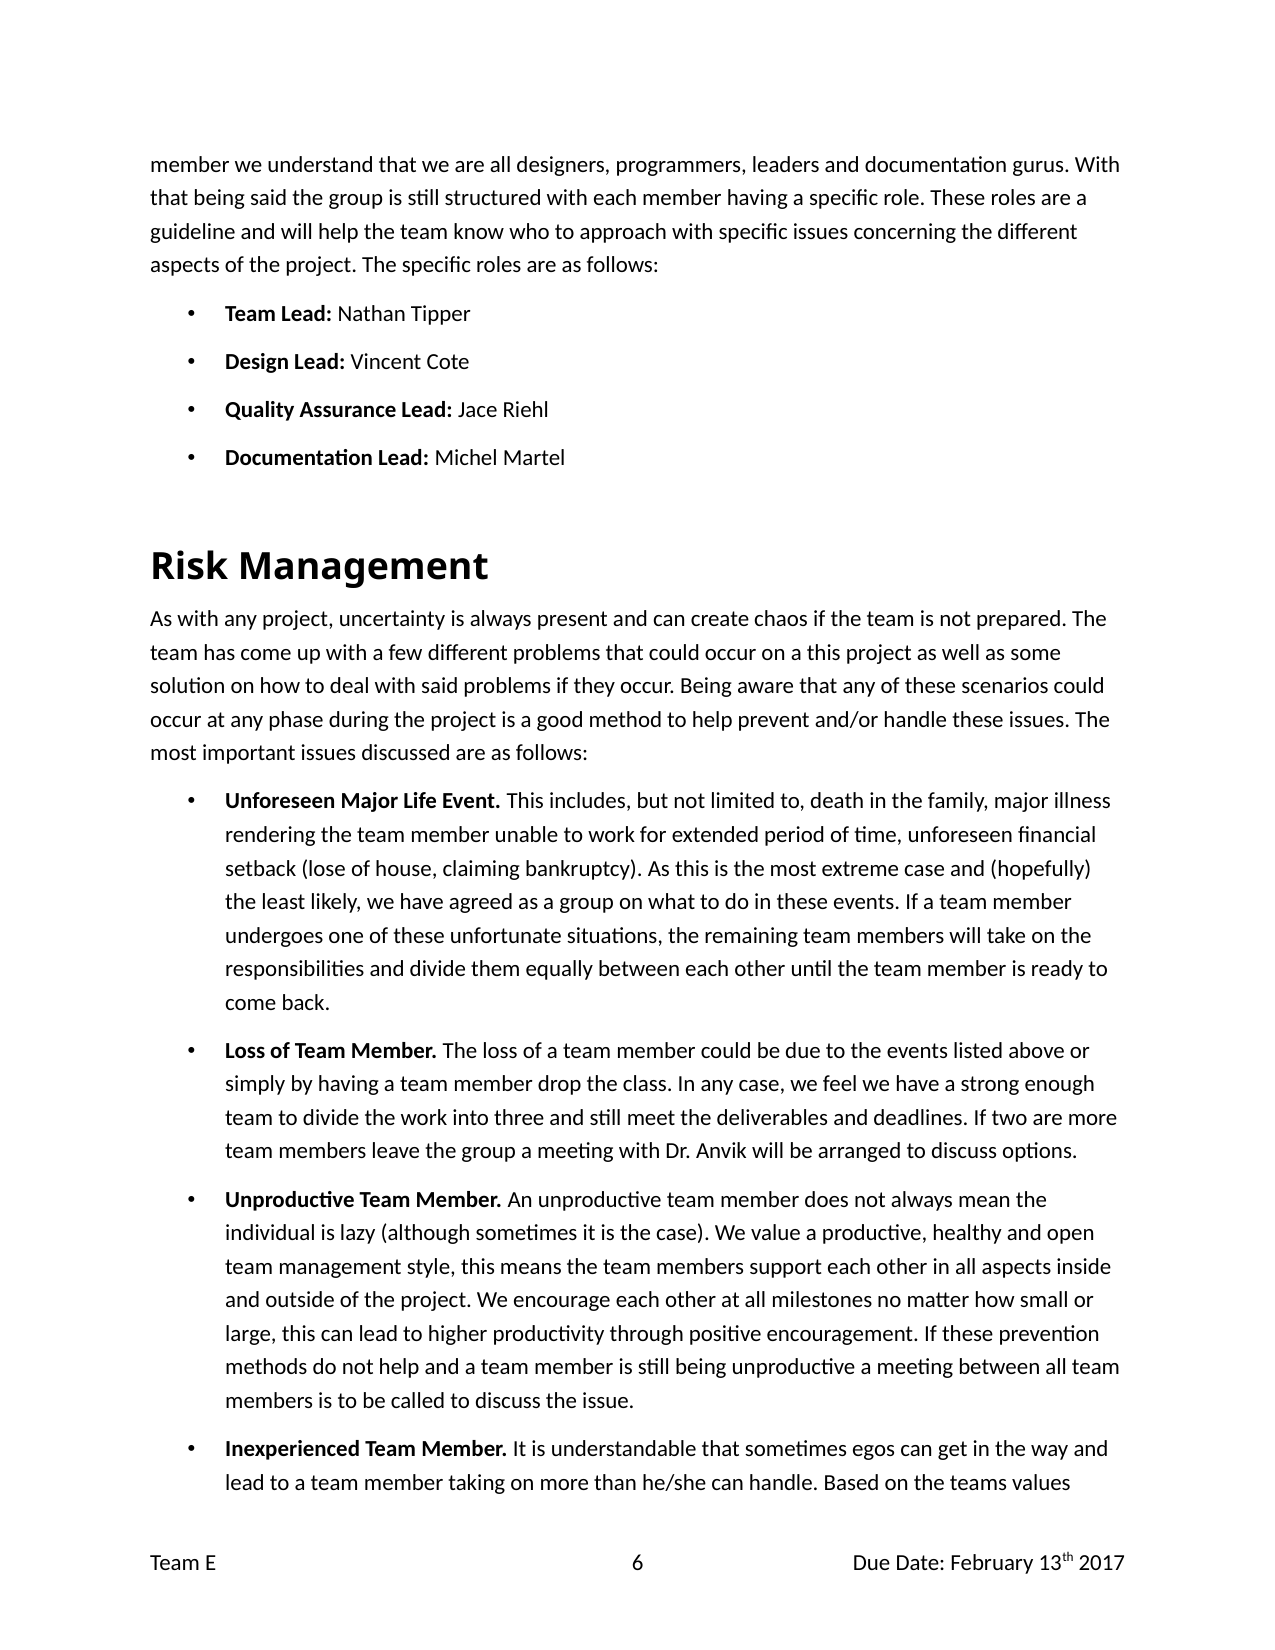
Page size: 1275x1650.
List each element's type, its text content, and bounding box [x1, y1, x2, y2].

list Team Lead: Nathan Tipper [187, 299, 1125, 327]
text member we understand that we are all designers, programmers, leaders and documentation gurus. With that being said the group is still structured with each member having a specific role. These roles are a guideline and will help the team know who to approach with specific issues concerning the different aspects of the project. The specific roles are as follows: [150, 150, 1125, 279]
list Loss of Team Member. The loss of a team member could be due to the events listed above or simply by having a team member drop the class. In any case, we feel we have a strong enough team to divide the work into three and still meet the deliverables and deadlines. If two are more team members leave the group a meeting with Dr. Anvik will be arranged to discuss options. [187, 1036, 1125, 1164]
list Documentation Lead: Michel Martel [187, 443, 1125, 471]
list Design Lead: Vincent Cote [187, 347, 1125, 375]
list Unforeseen Major Life Event. This includes, but not limited to, death in the family, major illness rendering the team member unable to work for extended period of time, unforeseen financial setback (lose of house, claiming bankruptcy). As this is the most extreme case and (hopefully) the least likely, we have agreed as a group on what to do in these events. If a team member undergoes one of these unfortunate situations, the remaining team members will take on the responsibilities and divide them equally between each other until the team member is ready to come back. [187, 787, 1125, 1016]
list Unproductive Team Member. An unproductive team member does not always mean the individual is lazy (although sometimes it is the case). We value a productive, healthy and open team management style, this means the team members support each other in all aspects inside and outside of the project. We encourage each other at all milestones no matter how small or large, this can lead to higher productivity through positive encouragement. If these prevention methods do not help and a team member is still being unproductive a meeting between all team members is to be called to discuss the issue. [187, 1185, 1125, 1414]
list Quality Assurance Lead: Jace Riehl [187, 395, 1125, 423]
text As with any project, uncertainty is always present and can create chaos if the team is not prepared. The team has come up with a few different problems that could occur on a this project as well as some solution on how to deal with said problems if they occur. Being aware that any of these scenarios could occur at any phase during the project is a good method to help prevent and/or handle these issues. The most important issues discussed are as follows: [150, 604, 1125, 766]
subtitle Risk Management [150, 539, 1125, 590]
list Inexperienced Team Member. It is understandable that sometimes egos can get in the way and lead to a team member taking on more than he/she can handle. Based on the teams values [187, 1434, 1125, 1496]
